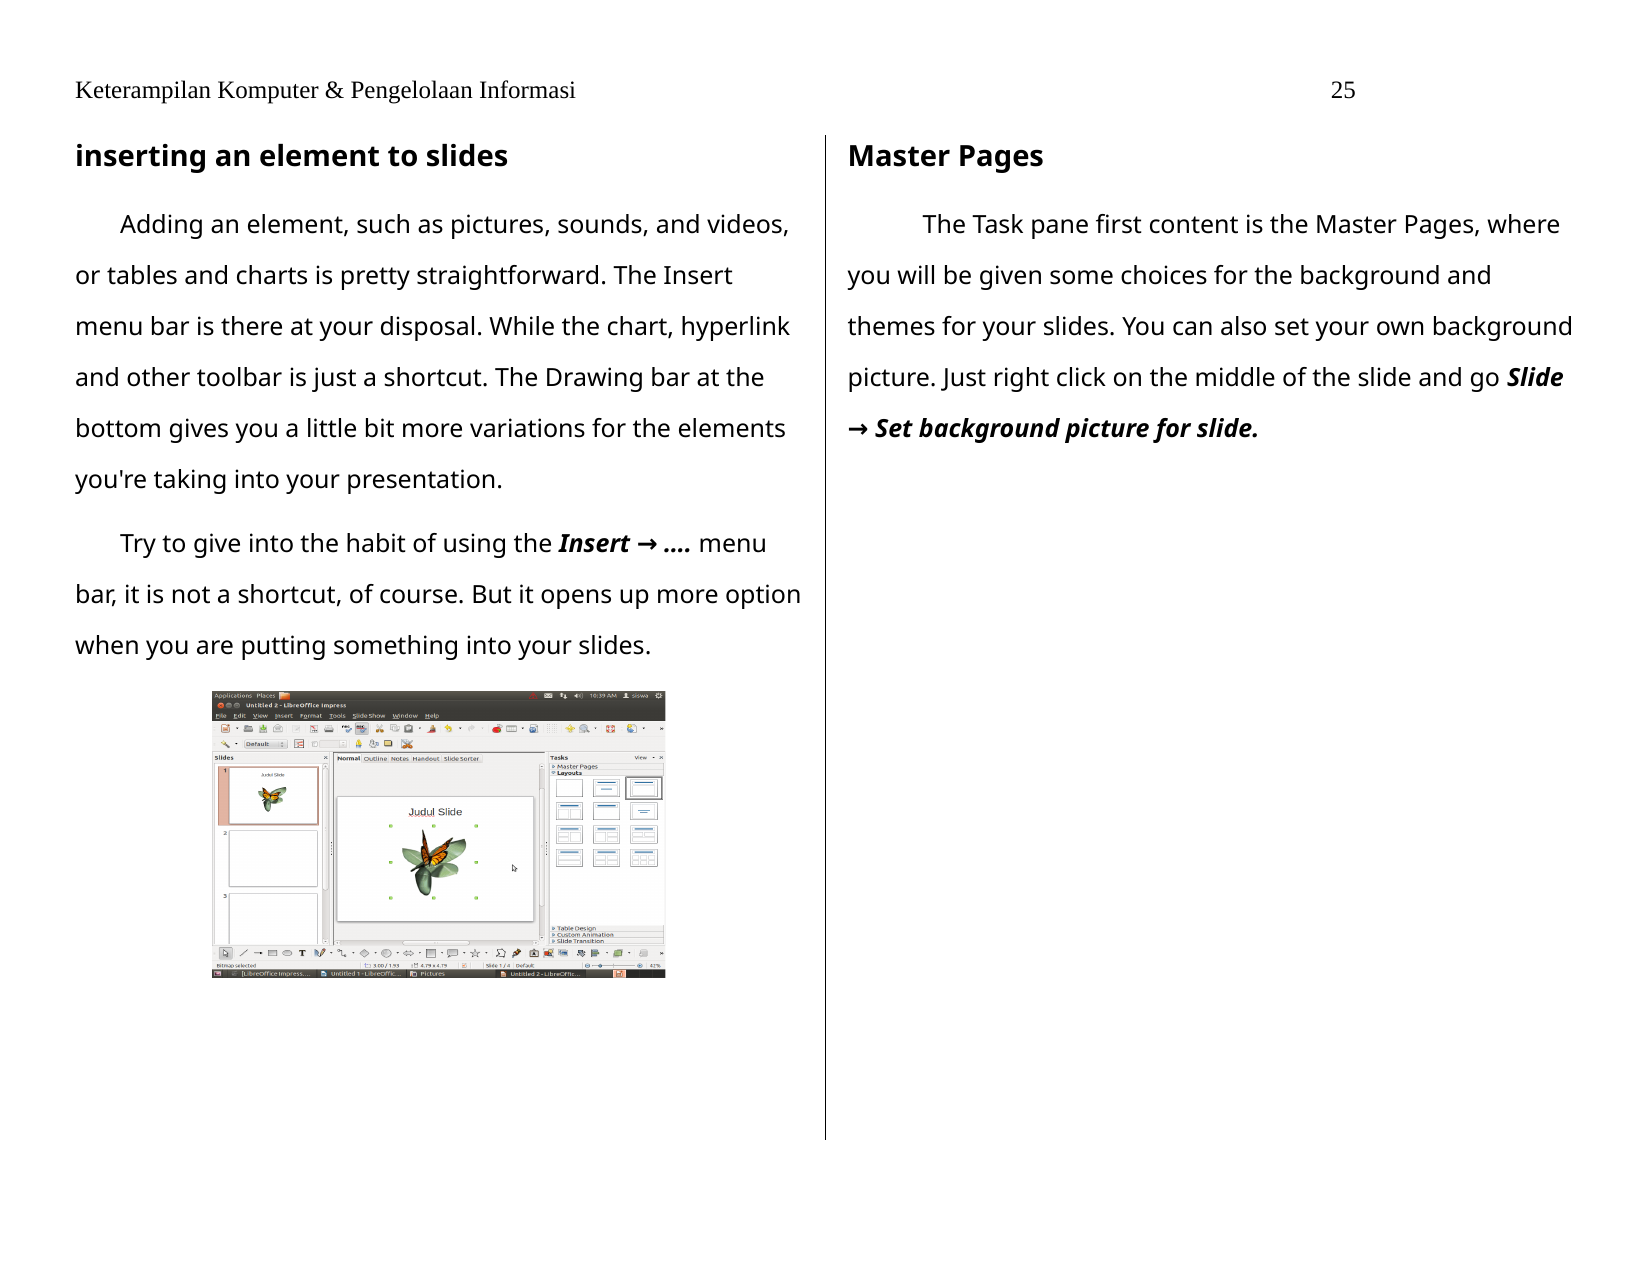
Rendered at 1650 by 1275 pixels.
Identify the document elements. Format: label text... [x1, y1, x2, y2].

text The Task pane first content is the Master Pages, where you will be given some choices for the background and themes for your slides. You can also set your own background picture. Just right click on the middle of the slide and go Slide → Set background picture for slide. [847, 207, 1575, 445]
subtitle Master Pages [847, 135, 1575, 175]
subtitle inserting an element to slides [75, 135, 802, 175]
picture [212, 691, 666, 978]
text Adding an element, such as pictures, sounds, and videos, or tables and charts is pretty straightforward. The Insert menu bar is there at your disposal. While the chart, hyperlink and other toolbar is just a shortcut. The Drawing bar at the bottom gives you a little bit more variations for the elements you're taking into your presentation. [75, 207, 802, 496]
text Try to give into the habit of using the Insert → …. menu bar, it is not a shortcut, of course. But it opens up more option when you are putting something into your slides. [75, 526, 802, 662]
